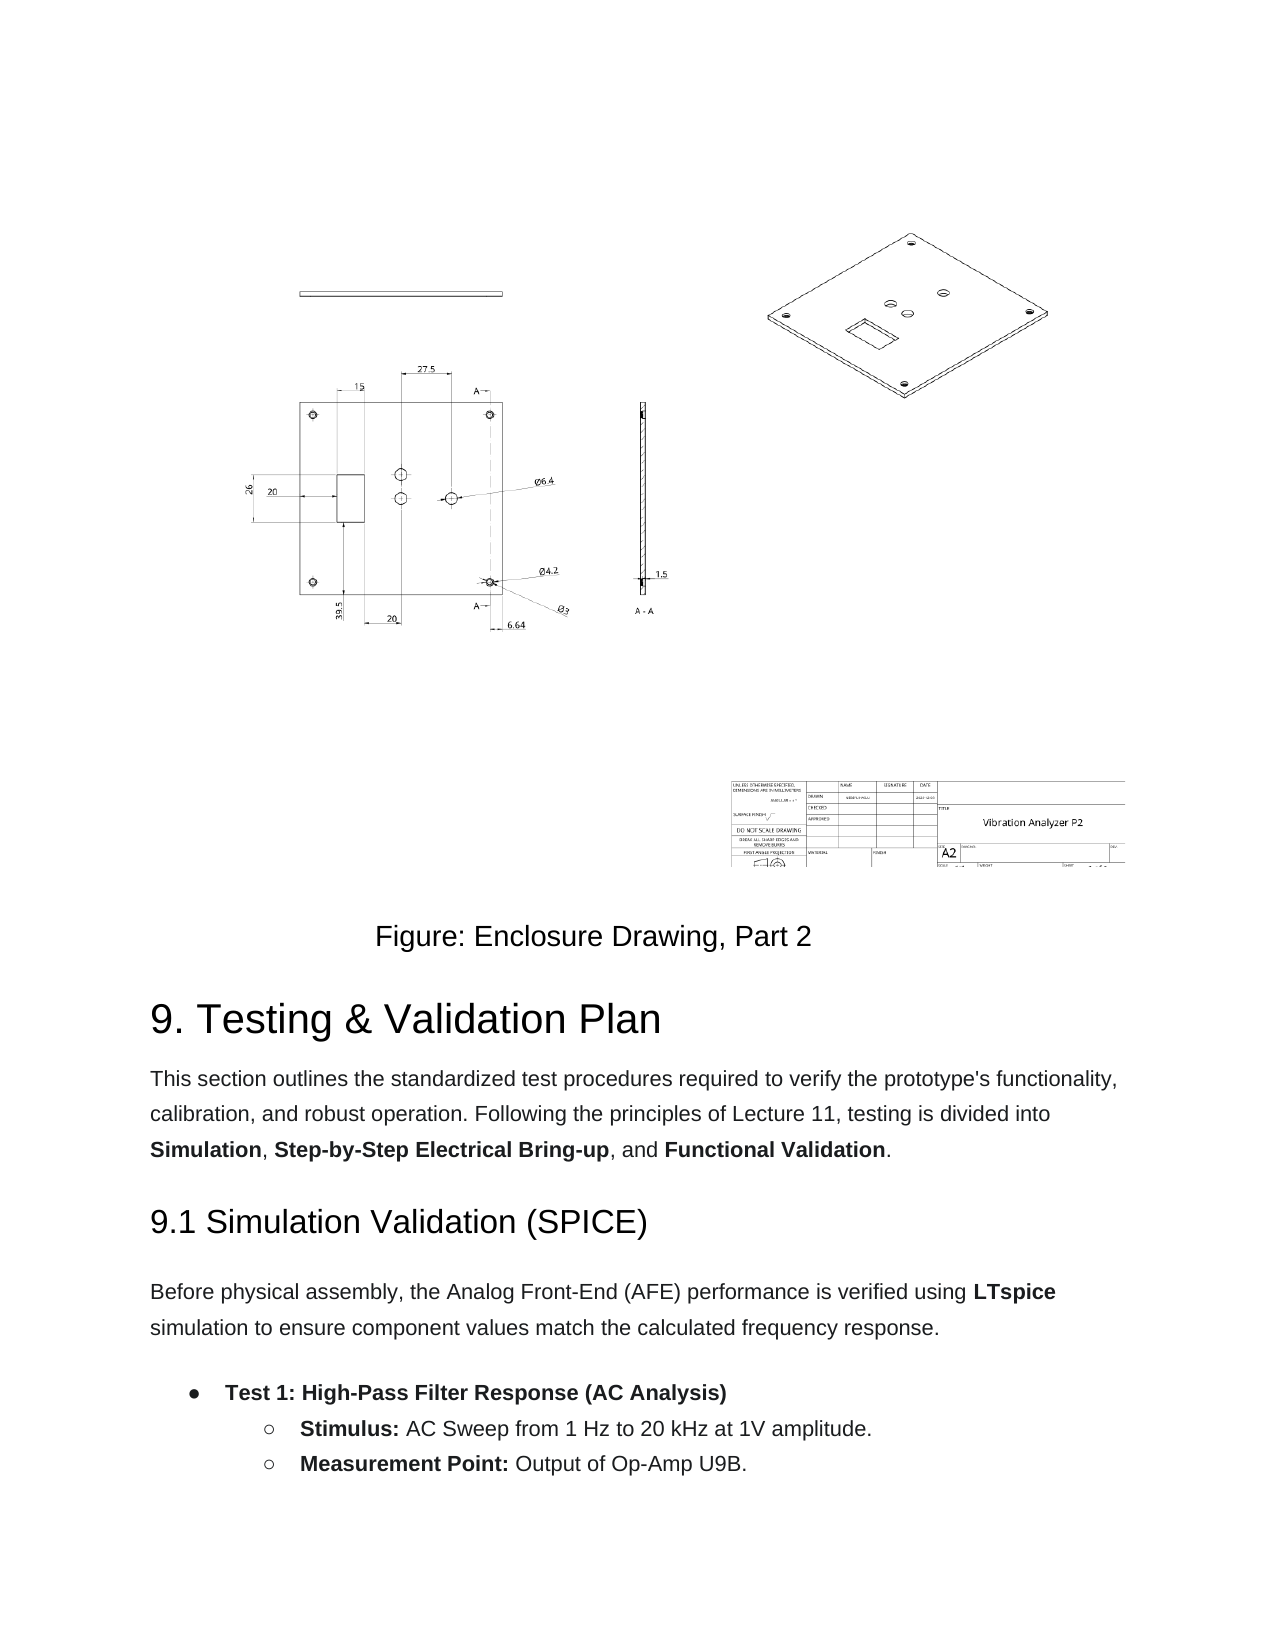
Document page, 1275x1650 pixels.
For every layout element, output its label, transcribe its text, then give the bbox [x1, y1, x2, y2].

text Before physical assembly, the Analog Front-End (AFE) performance is verified using LTspice simulation to ensure component values match the calculated frequency response. [150, 1279, 1125, 1340]
list Measurement Point: Output of Op-Amp U9B. [262, 1451, 1125, 1476]
list Stimulus: AC Sweep from 1 Hz to 20 kHz at 1V amplitude. [262, 1416, 1125, 1441]
subtitle 9. Testing & Validation Plan [150, 994, 1125, 1042]
text This section outlines the standardized test procedures required to verify the prototype's functionality, calibration, and robust operation. Following the principles of Lecture 11, testing is divided into Simulation, Step-by-Step Electrical Bring-up, and Functional Validation. [150, 1065, 1125, 1162]
subtitle Figure: Enclosure Drawing, Part 2 [150, 919, 1125, 953]
picture [150, 150, 1125, 867]
list Test 1: High-Pass Filter Response (AC Analysis) [187, 1380, 1125, 1405]
subtitle 9.1 Simulation Validation (SPICE) [150, 1202, 1125, 1240]
